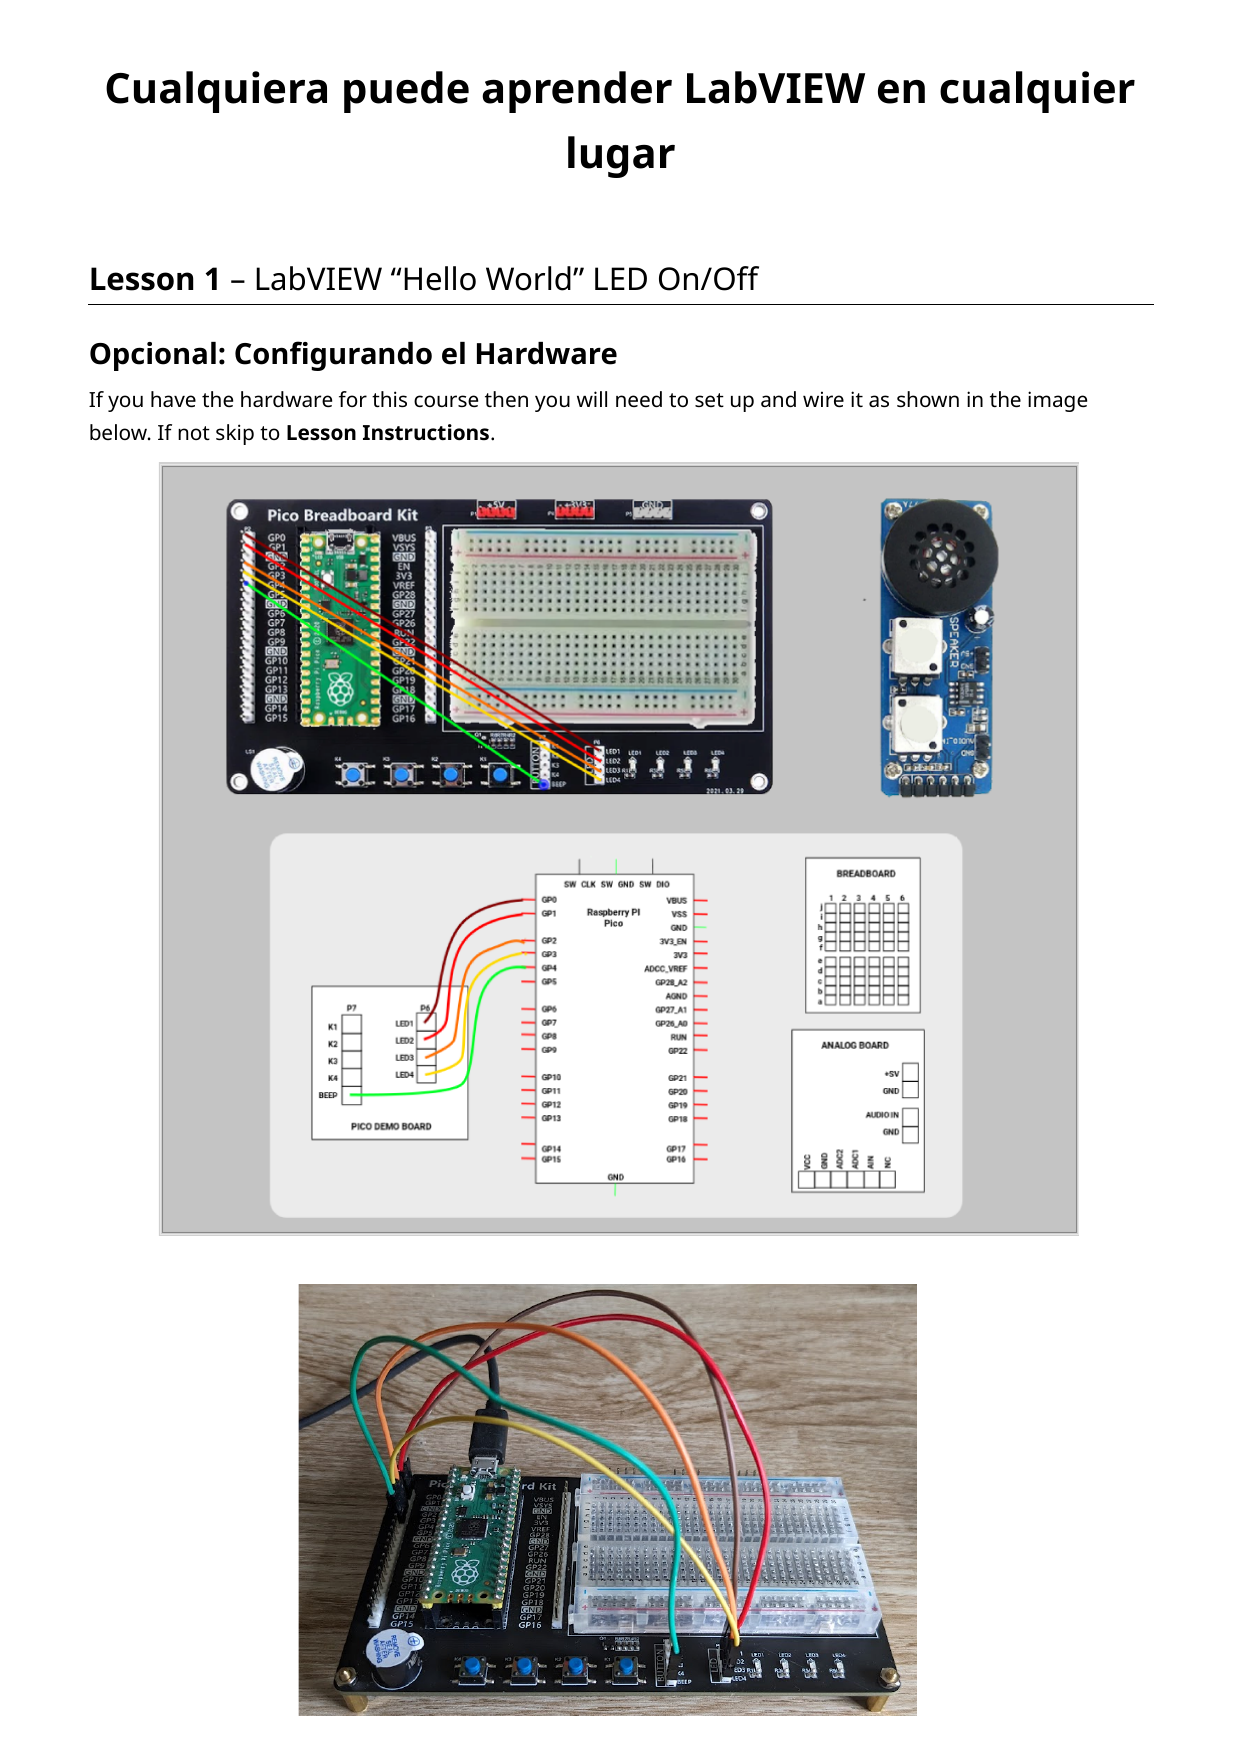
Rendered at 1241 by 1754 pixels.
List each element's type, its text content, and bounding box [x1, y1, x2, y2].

subtitle Opcional: Configurando el Hardware [88, 333, 1152, 373]
picture [158, 462, 1079, 1236]
picture [298, 1284, 917, 1716]
text If you have the hardware for this course then you will need to set up and wire it as shown in the image below. If not skip to Lesson Instructions. [88, 385, 1152, 446]
subtitle Lesson 1 – LabVIEW “Hello World” LED On/Off [88, 257, 1152, 300]
